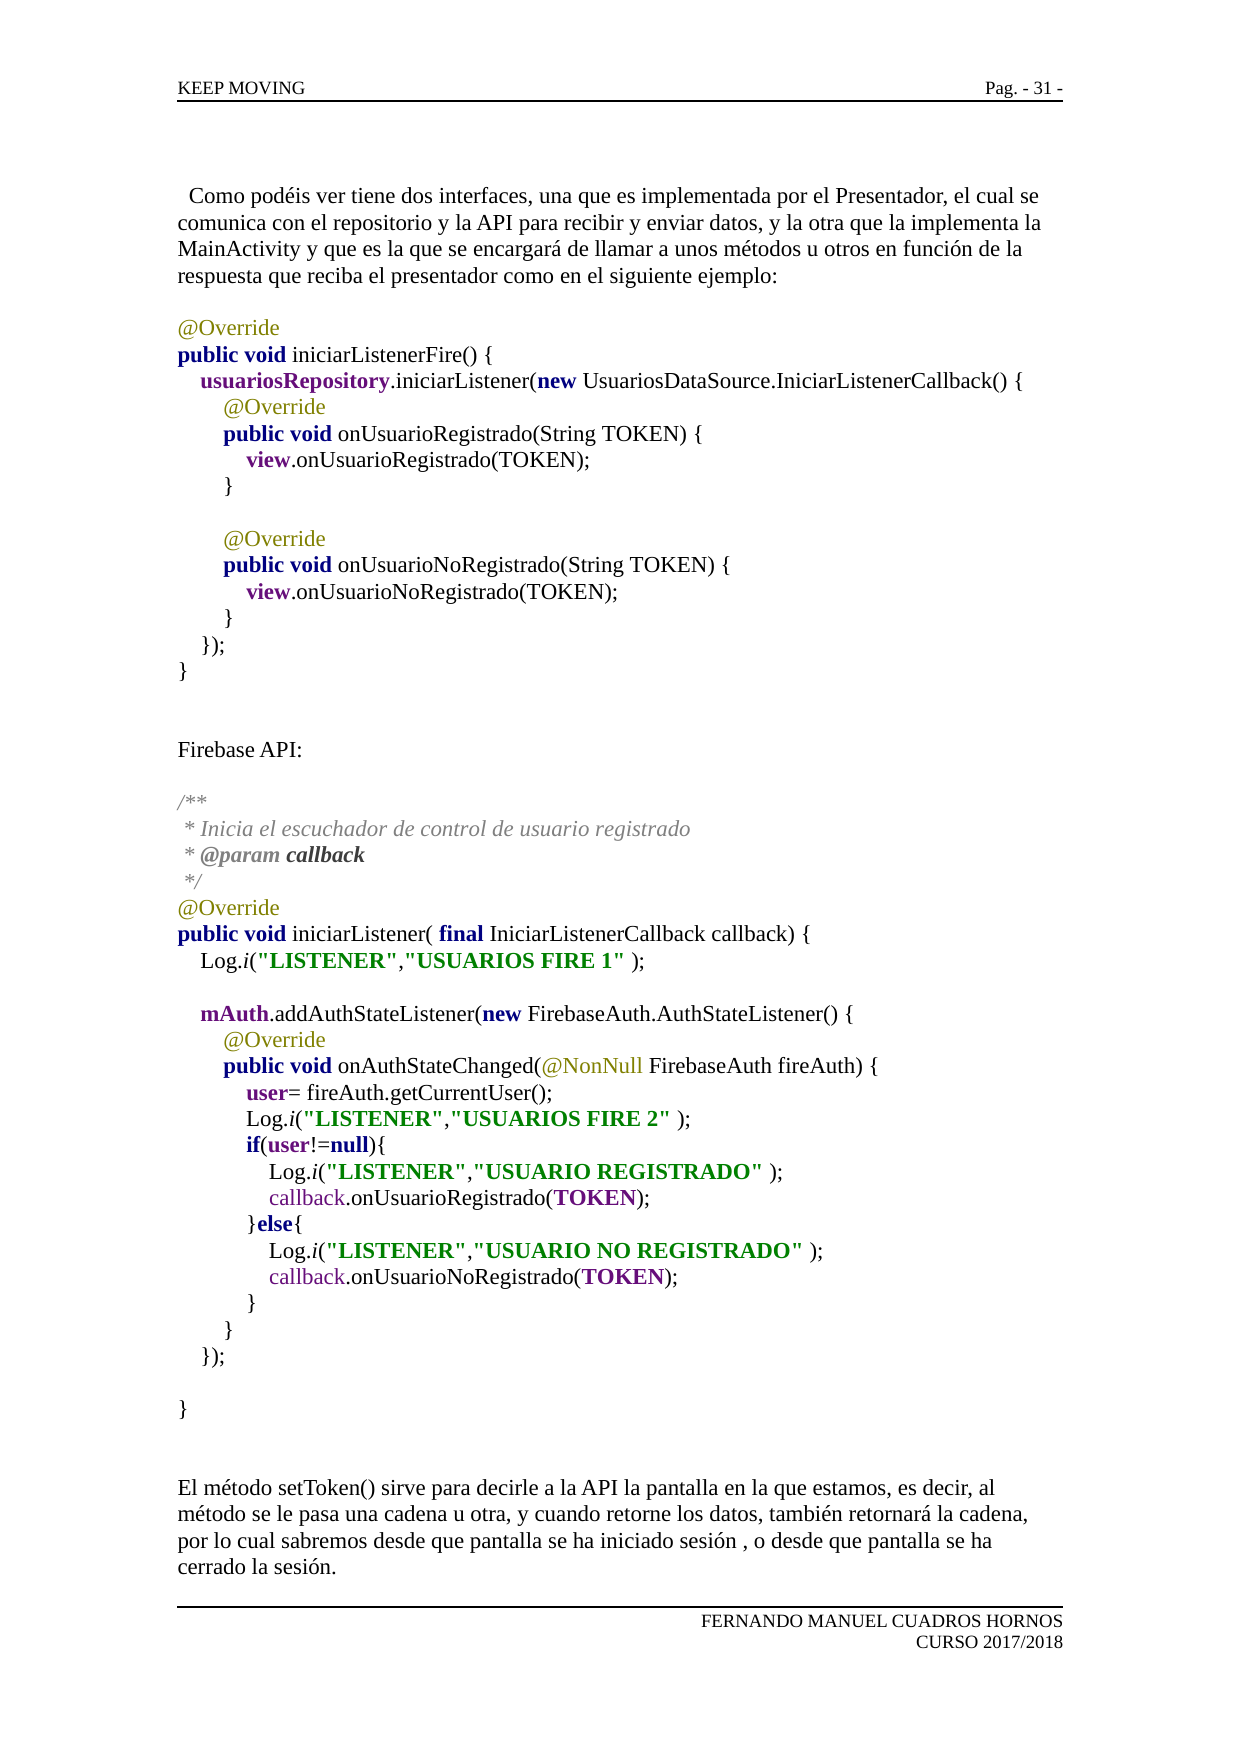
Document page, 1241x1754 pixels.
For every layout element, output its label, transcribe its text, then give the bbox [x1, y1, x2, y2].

text El método setToken() sirve para decirle a la API la pantalla en la que estamos, es decir, al método se le pasa una cadena u otra, y cuando retorne los datos, también retornará la cadena, por lo cual sabremos desde que pantalla se ha iniciado sesión , o desde que pantalla se ha cerrado la sesión. [177, 1474, 1063, 1579]
text @Override public void iniciarListenerFire() { usuariosRepository.iniciarListener(new UsuariosDataSource.IniciarListenerCallback() { @Override public void onUsuarioRegistrado(String TOKEN) { view.onUsuarioRegistrado(TOKEN); } @Override public void onUsuarioNoRegistrado(String TOKEN) { view.onUsuarioNoRegistrado(TOKEN); } }); } [177, 314, 1063, 683]
text Como podéis ver tiene dos interfaces, una que es implementada por el Presentador, el cual se comunica con el repositorio y la API para recibir y enviar datos, y la otra que la implementa la MainActivity y que es la que se encargará de llamar a unos métodos u otros en función de la respuesta que reciba el presentador como en el siguiente ejemplo: [177, 183, 1063, 288]
text /** * Inicia el escuchador de control de usuario registrado * @param callback */ @Override public void iniciarListener( final IniciarListenerCallback callback) { Log.i("LISTENER","USUARIOS FIRE 1" ); mAuth.addAuthStateListener(new FirebaseAuth.AuthStateListener() { @Override public void onAuthStateChanged(@NonNull FirebaseAuth fireAuth) { user= fireAuth.getCurrentUser(); Log.i("LISTENER","USUARIOS FIRE 2" ); if(user!=null){ Log.i("LISTENER","USUARIO REGISTRADO" ); callback.onUsuarioRegistrado(TOKEN); }else{ Log.i("LISTENER","USUARIO NO REGISTRADO" ); callback.onUsuarioNoRegistrado(TOKEN); } } }); } [177, 762, 1063, 1421]
text Firebase API: [177, 736, 1063, 762]
